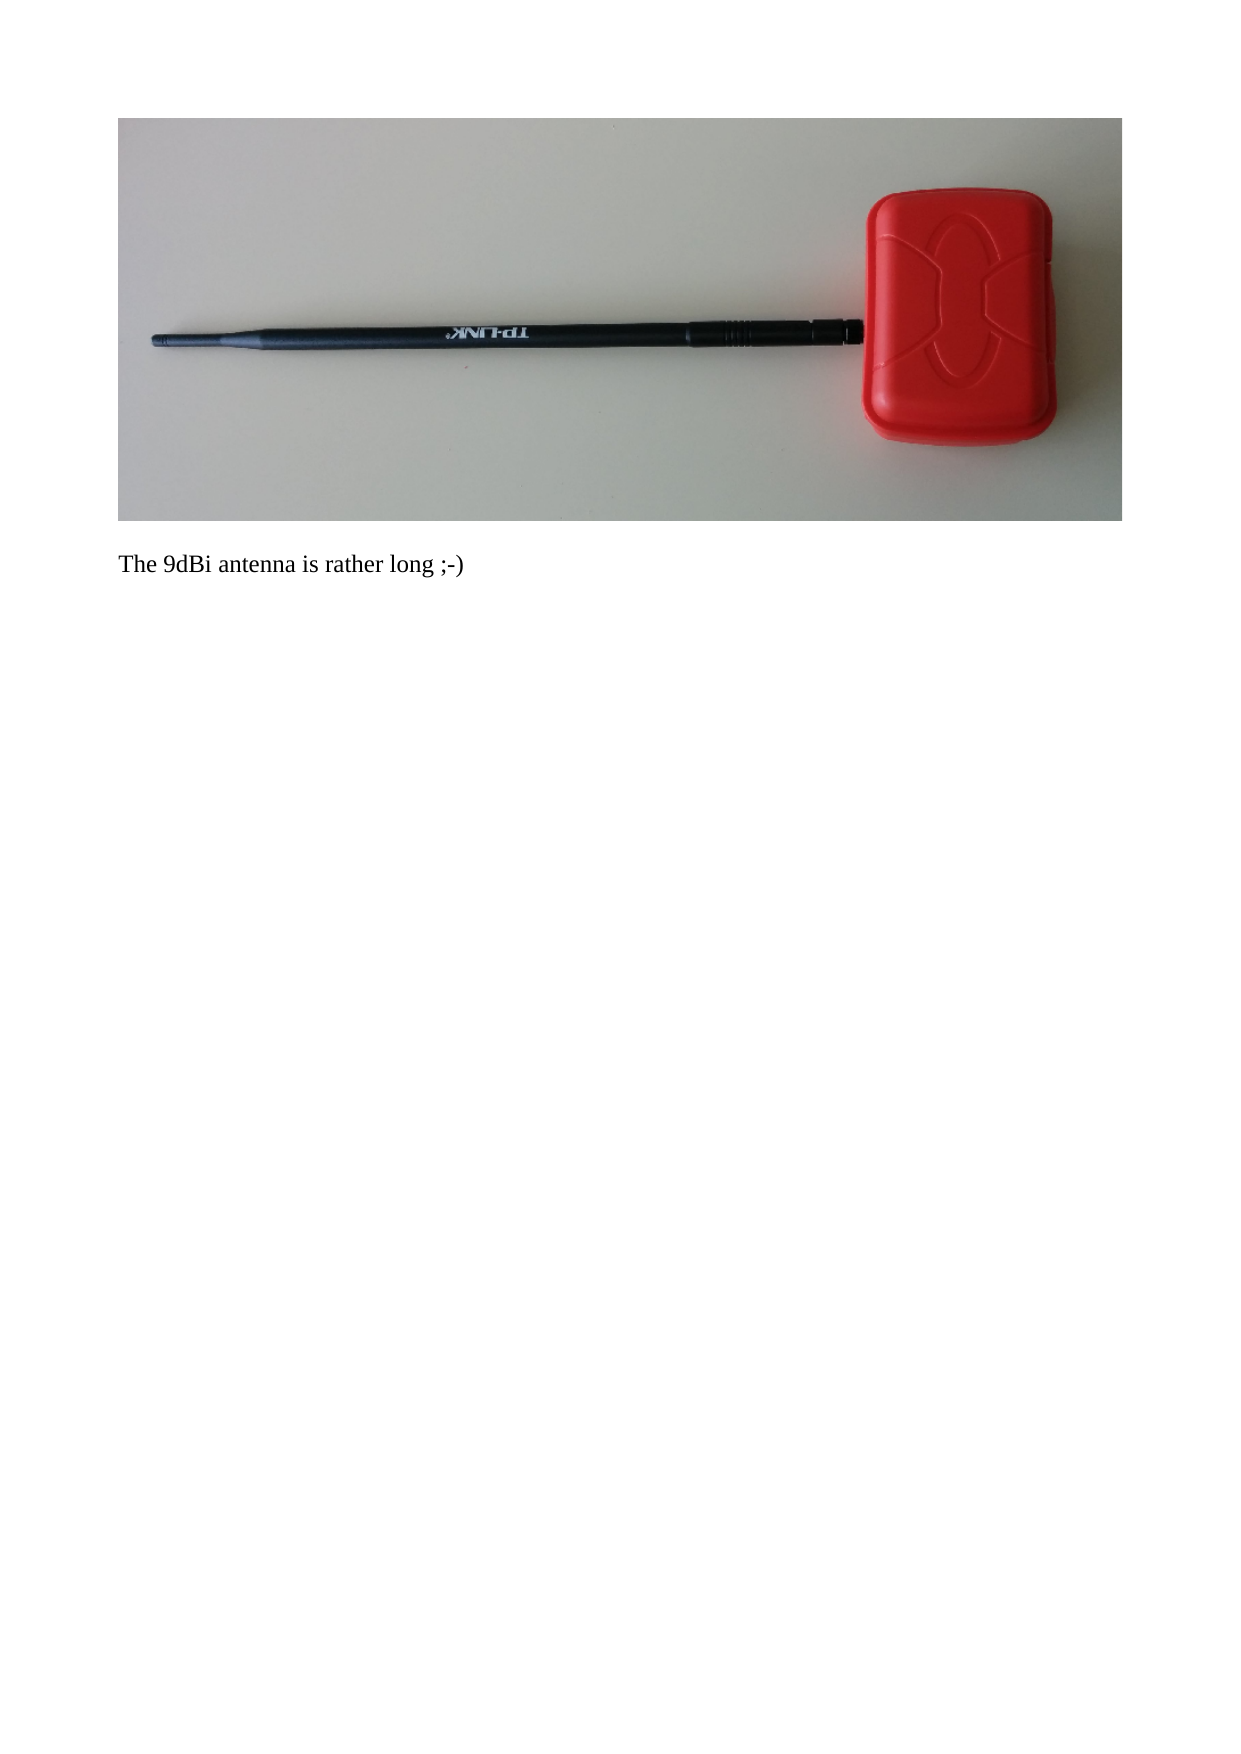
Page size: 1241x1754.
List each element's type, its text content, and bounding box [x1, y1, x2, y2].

text The 9dBi antenna is rather long ;-) [118, 521, 1122, 578]
picture [118, 118, 1123, 521]
